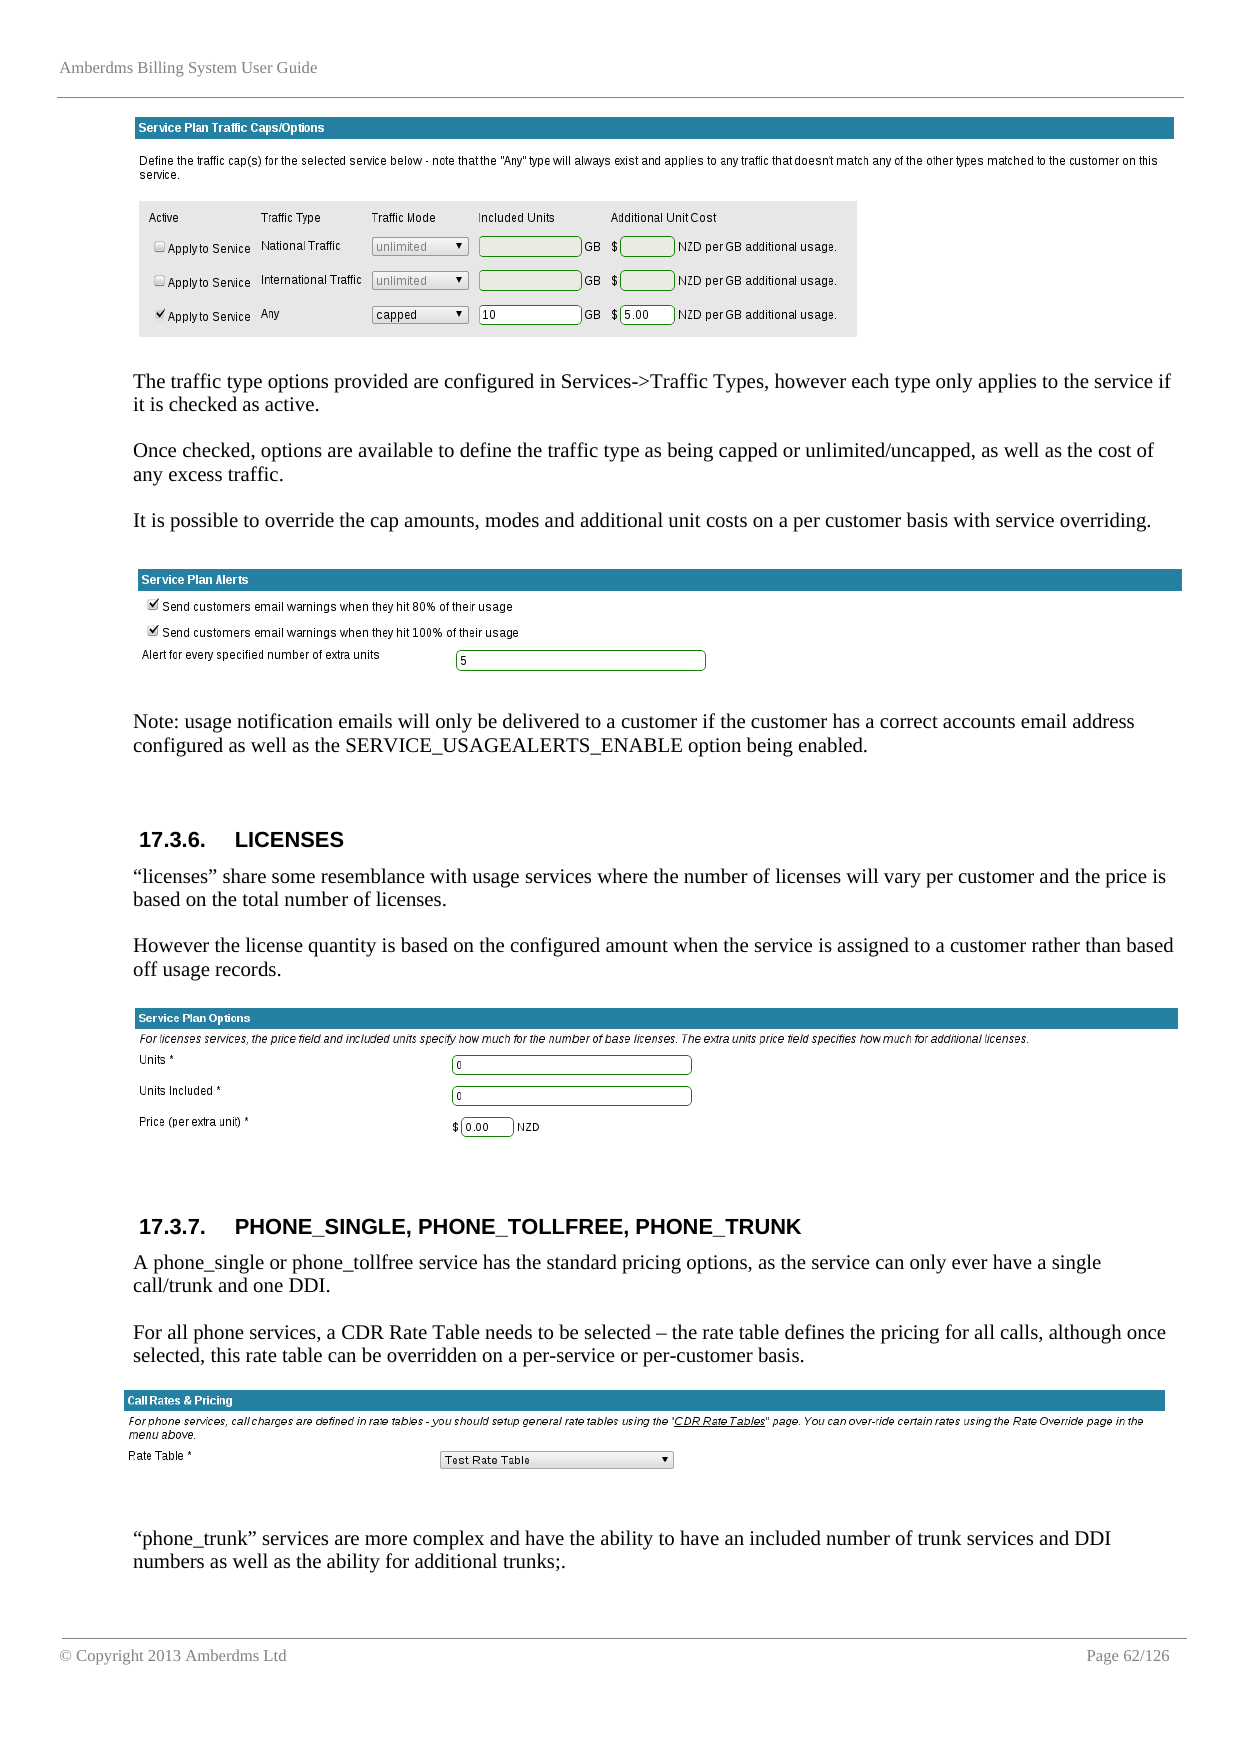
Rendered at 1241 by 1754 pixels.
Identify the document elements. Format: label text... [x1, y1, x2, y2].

subtitle licenses [133, 828, 1181, 852]
text It is possible to override the cap amounts, modes and additional unit costs on a per customer basis with service overriding. [133, 509, 1181, 532]
picture [132, 1003, 1181, 1143]
text The traffic type options provided are configured in Services->Traffic Types, however each type only applies to the service if it is checked as active. [133, 370, 1181, 416]
subtitle phone_single, phone_tollfree, phone_trunk [133, 1214, 1181, 1239]
text A phone_single or phone_tollfree service has the standard pricing options, as the service can only ever have a single call/trunk and one DDI. [133, 1251, 1181, 1297]
text Once checked, options are available to define the traffic type as being capped or unlimited/uncapped, as well as the cost of any excess traffic. [133, 439, 1181, 486]
picture [119, 1386, 1168, 1481]
text However the license quantity is based on the configured amount when the service is assigned to a customer rather than based off usage records. [133, 934, 1181, 981]
picture [135, 564, 1184, 688]
text “phone_trunk” services are more complex and have the ability to have an included number of trunk services and DDI numbers as well as the ability for additional trunks;. [133, 1527, 1181, 1573]
text “licenses” share some resemblance with usage services where the number of licenses will vary per customer and the price is based on the total number of licenses. [133, 865, 1181, 911]
picture [130, 111, 1179, 347]
text For all phone services, a CDR Rate Table needs to be selected – the rate table defines the pricing for all calls, although once selected, this rate table can be overridden on a per-service or per-customer basis. [133, 1321, 1181, 1367]
text Note: usage notification emails will only be delivered to a customer if the customer has a correct accounts email address configured as well as the SERVICE_USAGEALERTS_ENABLE option being enabled. [133, 710, 1181, 757]
